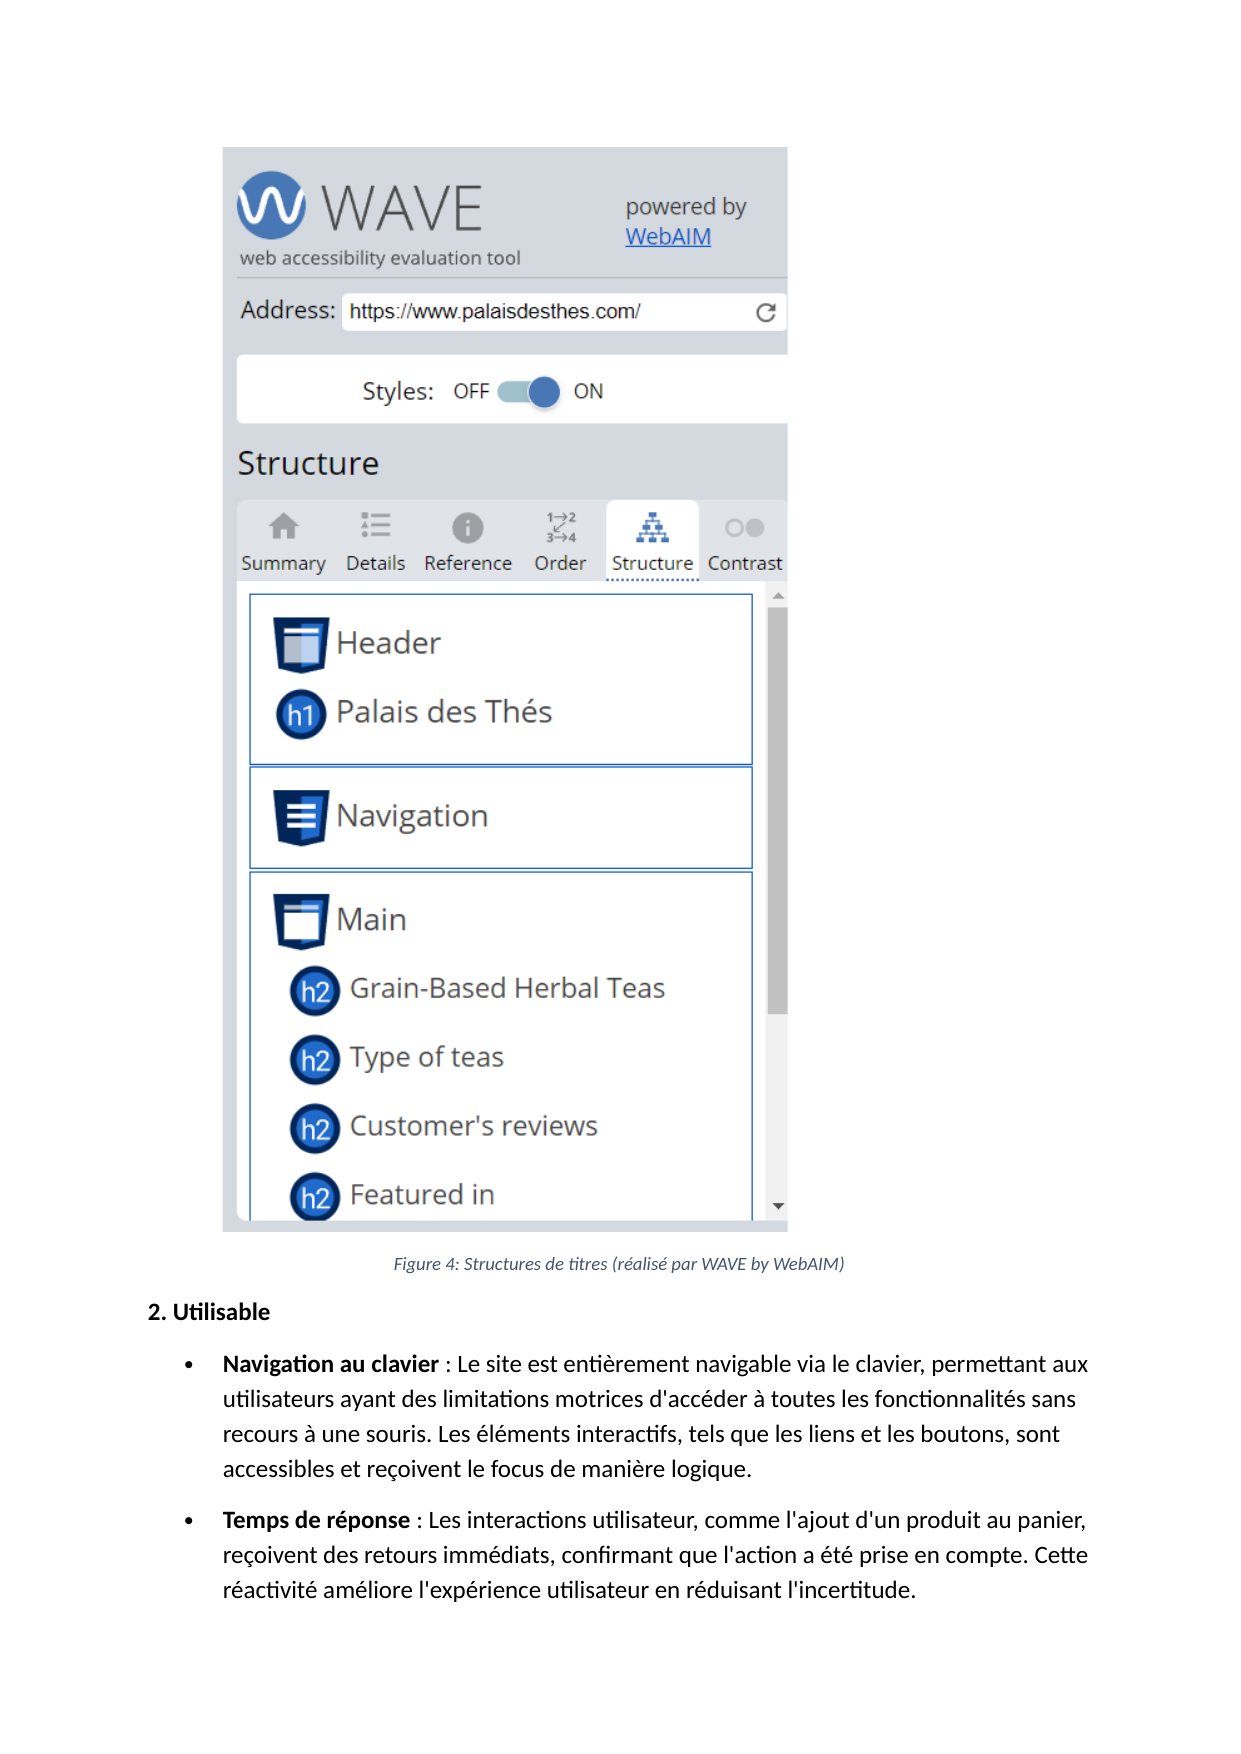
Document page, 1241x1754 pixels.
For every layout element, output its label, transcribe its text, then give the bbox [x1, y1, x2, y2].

text 2. Utilisable [148, 1296, 1093, 1327]
list Temps de réponse : Les interactions utilisateur, comme l'ajout d'un produit au panier, reçoivent des retours immédiats, confirmant que l'action a été prise en compte. Cette réactivité améliore l'expérience utilisateur en réduisant l'incertitude.​ [185, 1505, 1093, 1605]
text Figure 4: Structures de titres (réalisé par WAVE by WebAIM) [148, 1253, 1093, 1276]
list Navigation au clavier : Le site est entièrement navigable via le clavier, permettant aux utilisateurs ayant des limitations motrices d'accéder à toutes les fonctionnalités sans recours à une souris. Les éléments interactifs, tels que les liens et les boutons, sont accessibles et reçoivent le focus de manière logique.​ [185, 1348, 1093, 1483]
